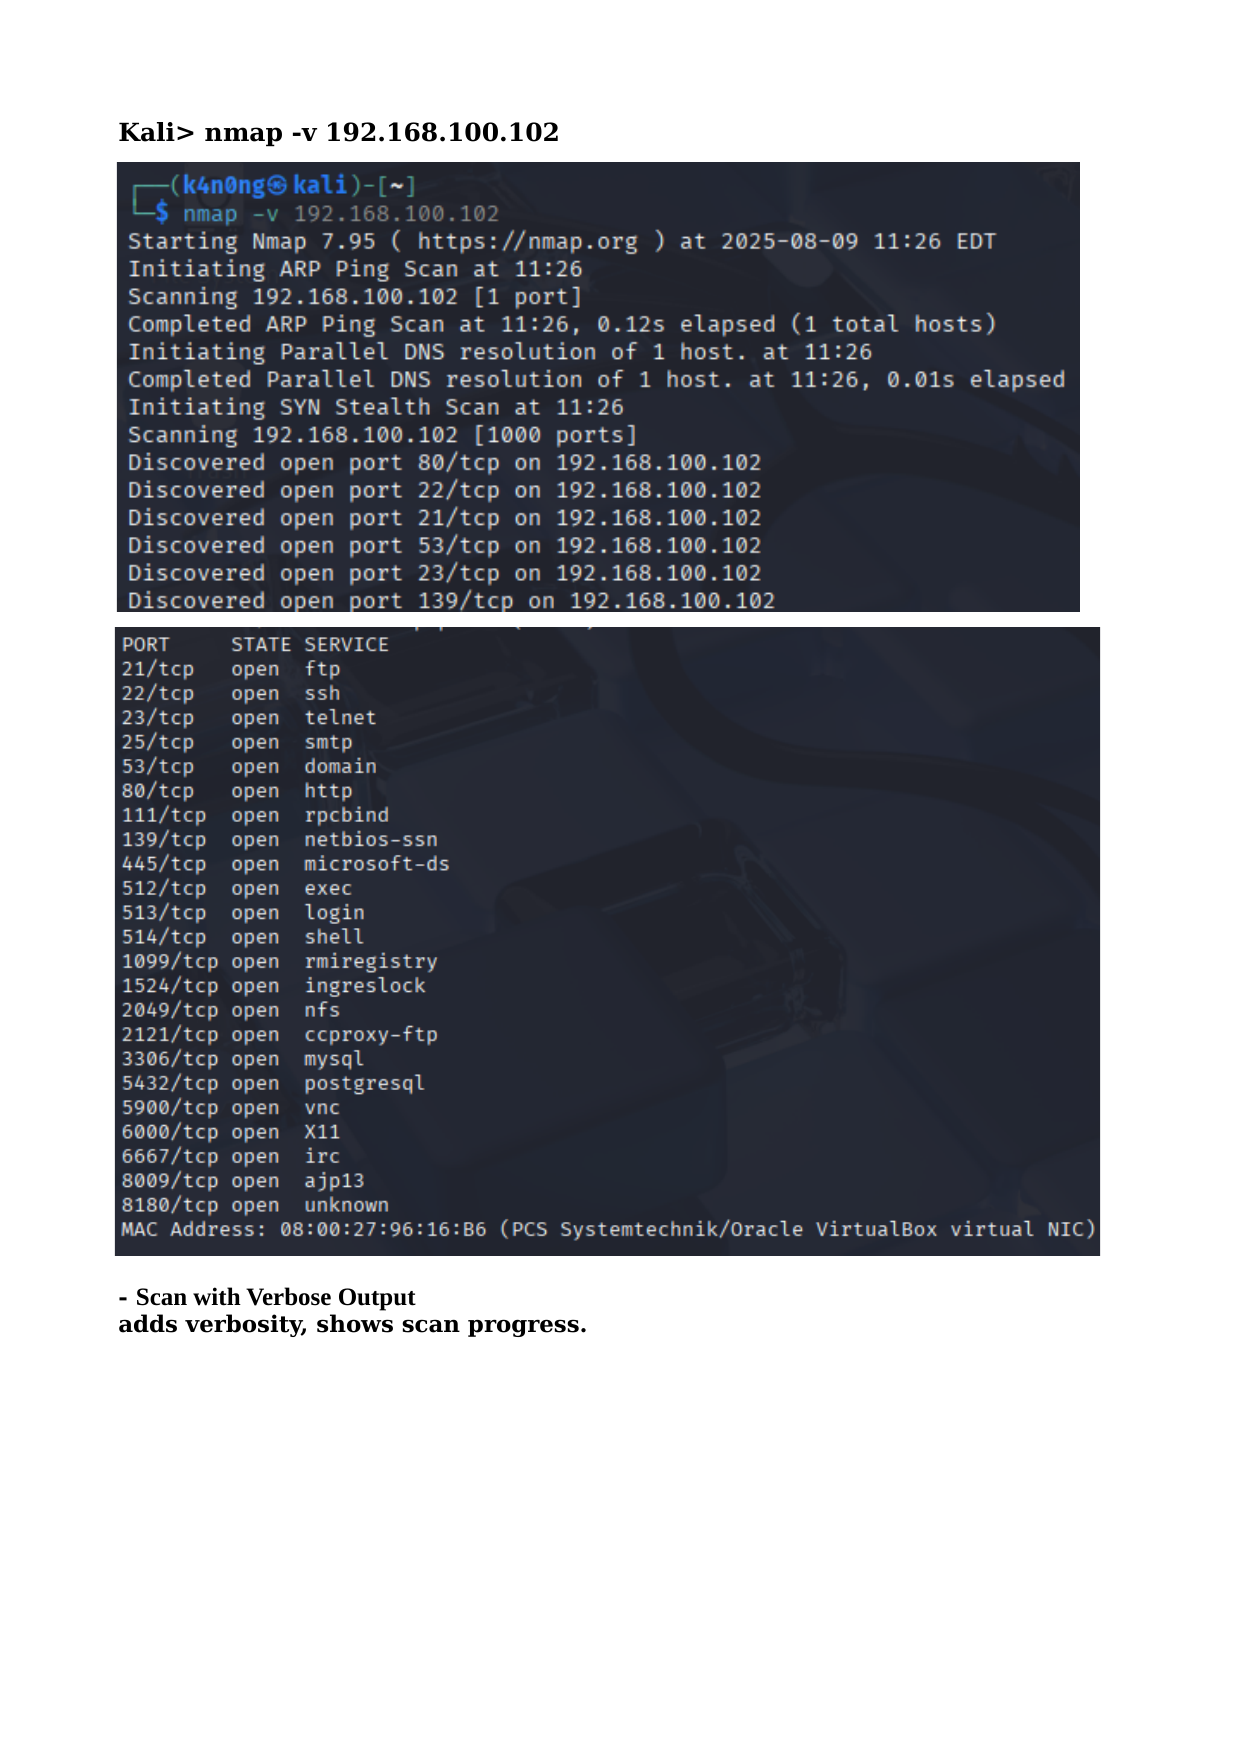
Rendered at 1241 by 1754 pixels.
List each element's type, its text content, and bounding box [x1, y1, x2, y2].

text adds verbosity, shows scan progress. [118, 1311, 1122, 1338]
picture [114, 627, 1100, 1256]
text Kali> nmap -v 192.168.100.102 [118, 118, 1122, 147]
text - Scan with Verbose Output [118, 1282, 1122, 1311]
picture [116, 162, 1080, 612]
